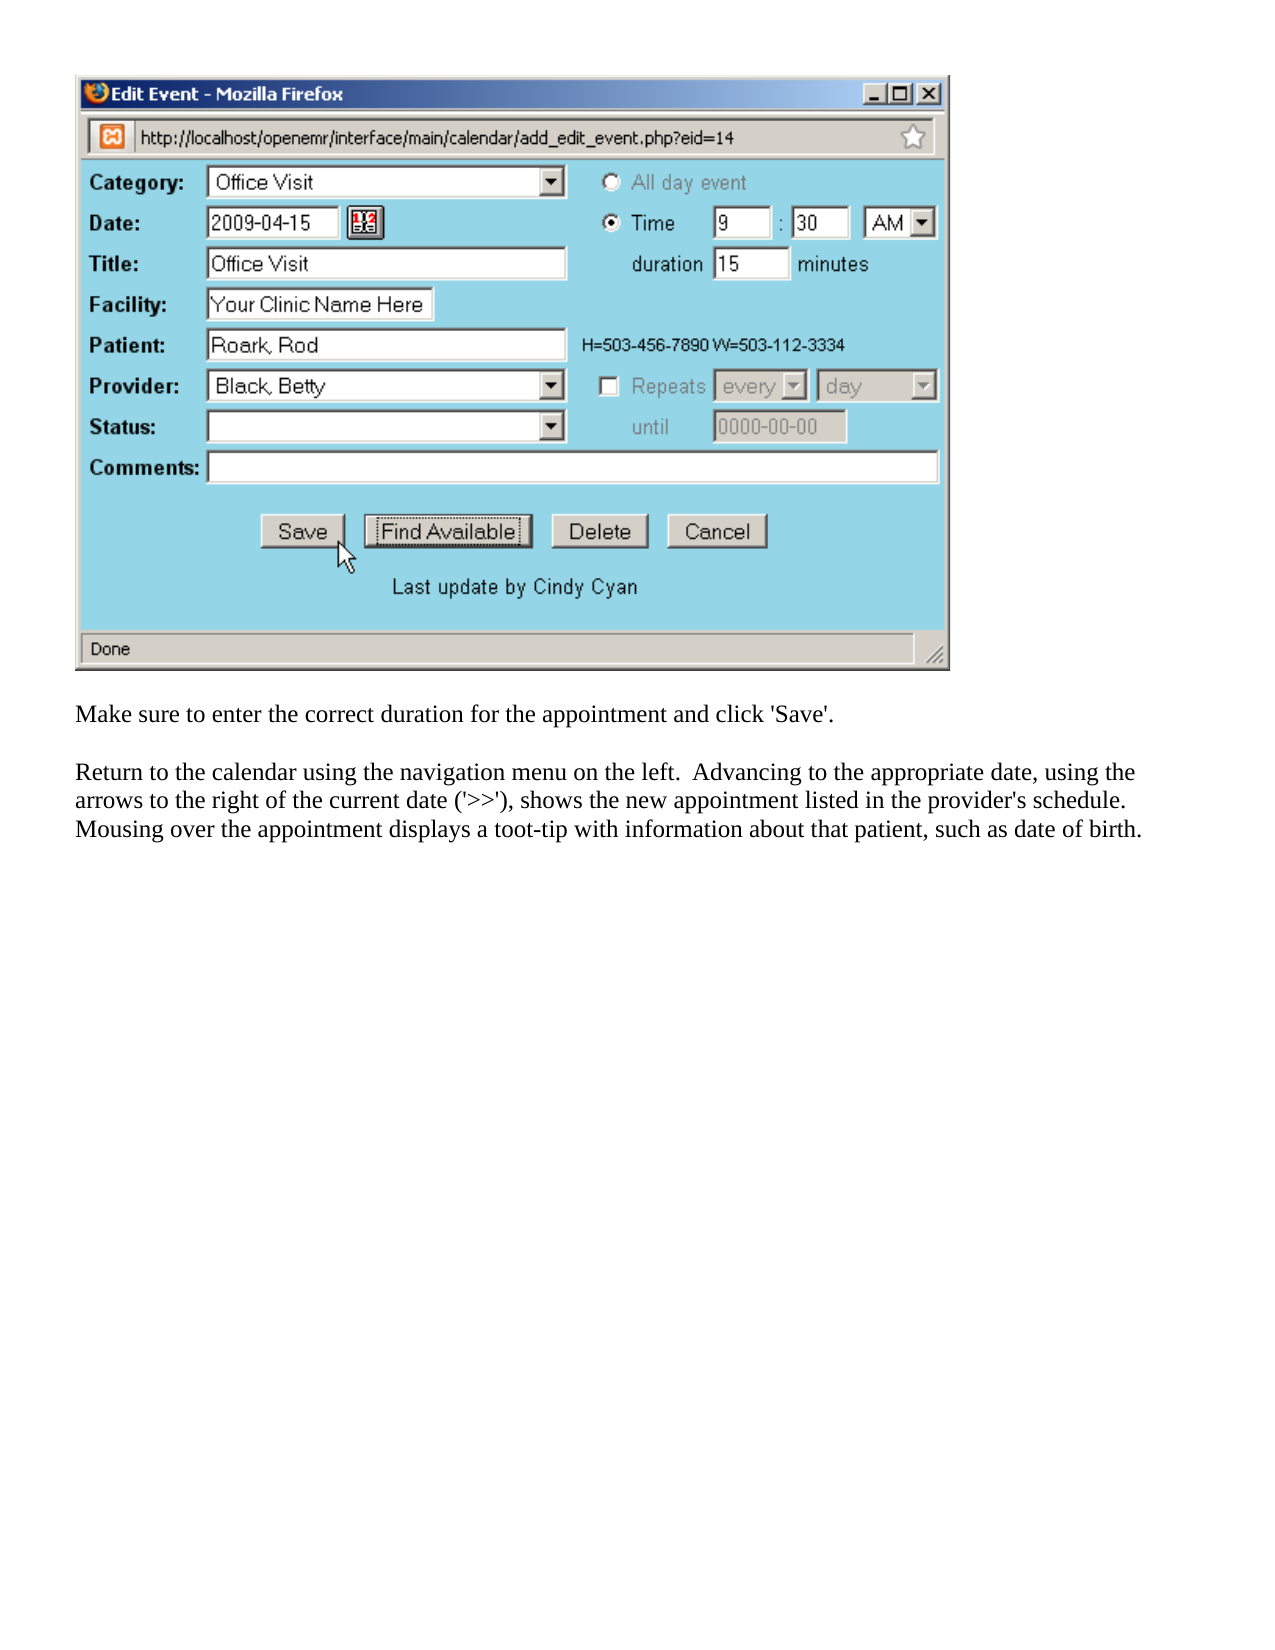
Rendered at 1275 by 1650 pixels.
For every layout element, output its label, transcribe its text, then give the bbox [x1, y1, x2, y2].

picture [75, 75, 951, 671]
text Make sure to enter the correct duration for the appointment and click 'Save'. [75, 699, 1200, 728]
text Return to the calendar using the navigation menu on the left. Advancing to the appropriate date, using the arrows to the right of the current date ('>>'), shows the new appointment listed in the provider's schedule. Mousing over the appointment displays a toot-tip with information about that patient, such as date of birth. [75, 757, 1200, 843]
